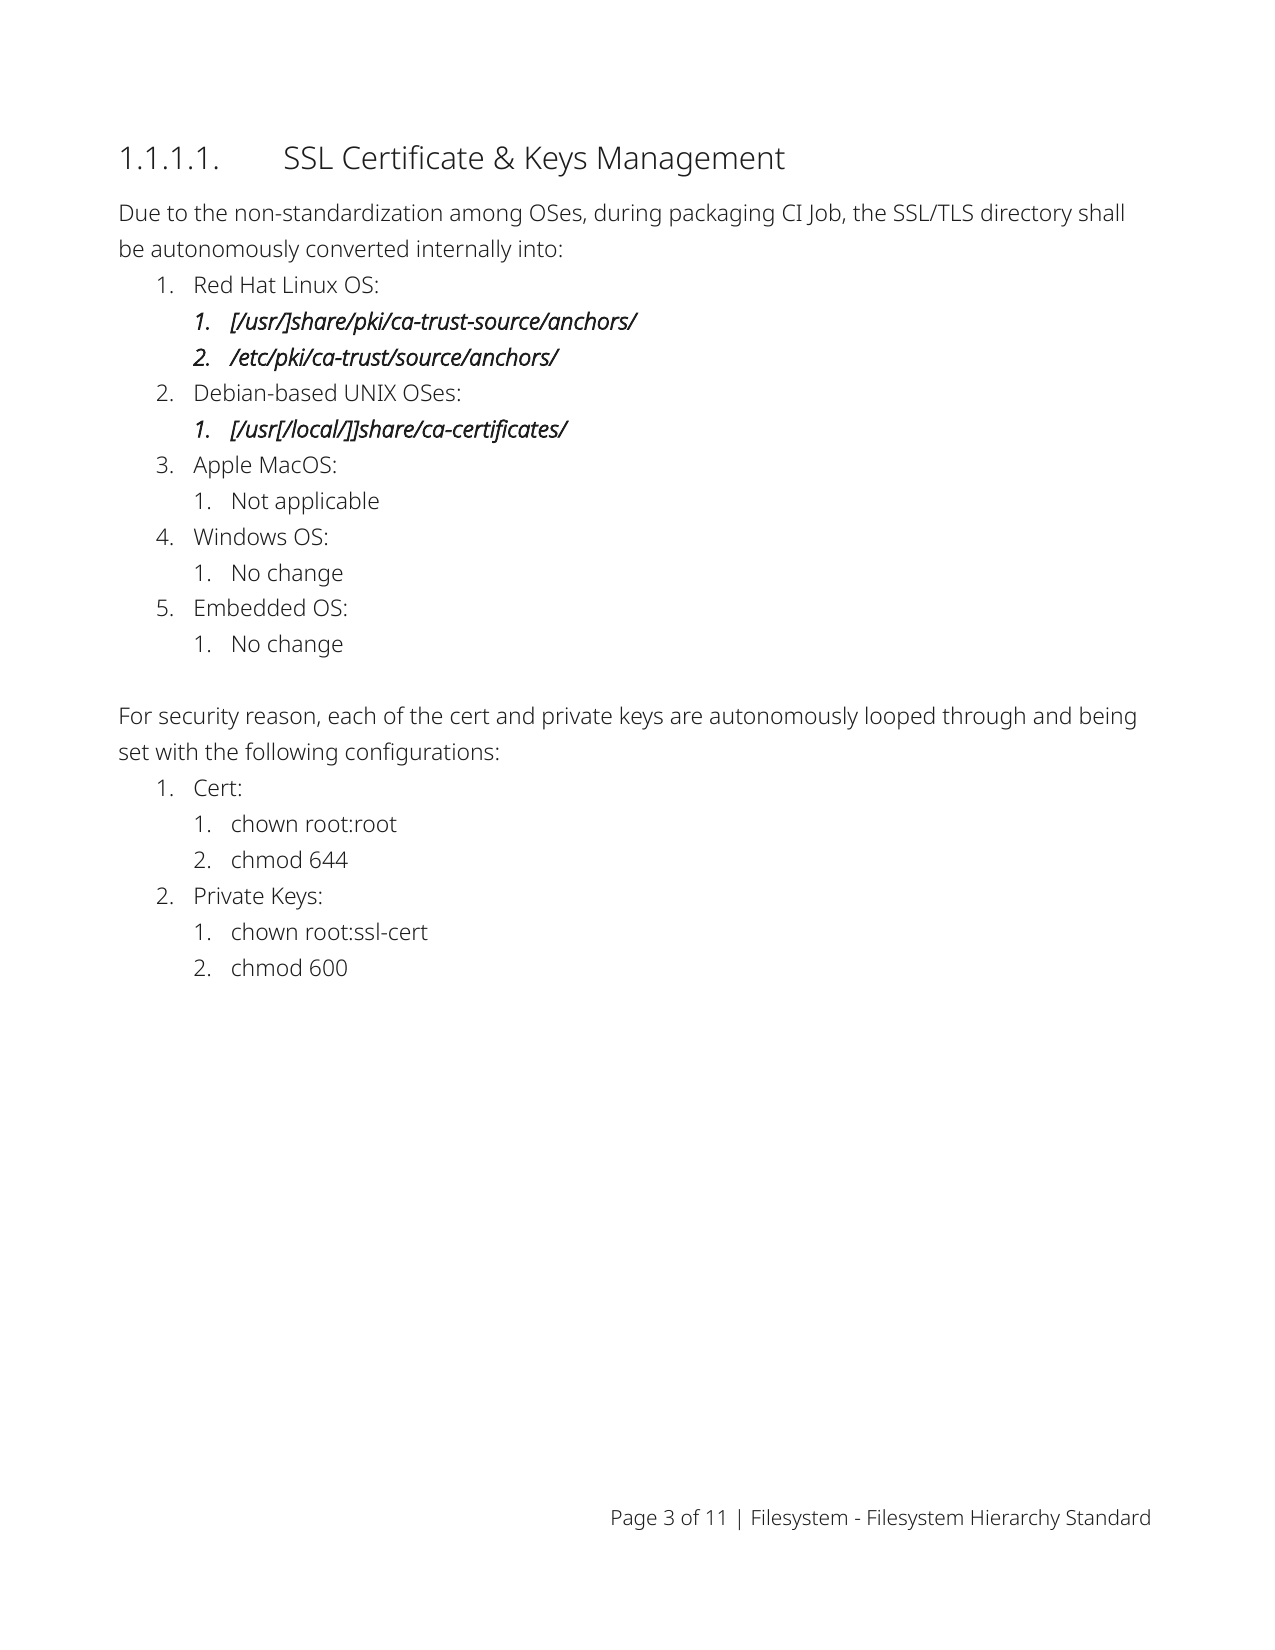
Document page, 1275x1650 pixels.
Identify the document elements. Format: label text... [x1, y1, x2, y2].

list No change [193, 628, 1157, 659]
list chown root:root [193, 808, 1157, 839]
list [/usr[/local/]]share/ca-certificates/ [193, 413, 1157, 444]
list Not applicable [193, 484, 1157, 516]
text Due to the non-standardization among OSes, during packaging CI Job, the SSL/TLS directory shall be autonomously converted internally into: [118, 197, 1157, 264]
subtitle SSL Certificate & Keys Management [118, 136, 1157, 179]
text For security reason, each of the cert and private keys are autonomously looped through and being set with the following configurations: [118, 700, 1157, 767]
list chown root:ssl-cert [193, 916, 1157, 947]
list Private Keys: [156, 880, 1157, 911]
list chmod 644 [193, 844, 1157, 875]
list chmod 600 [193, 952, 1157, 983]
list No change [193, 556, 1157, 588]
list Debian-based UNIX OSes: [156, 377, 1157, 408]
list Embedded OS: [156, 592, 1157, 624]
list /etc/pki/ca-trust/source/anchors/ [193, 341, 1157, 372]
list Windows OS: [156, 521, 1157, 552]
list [/usr/]share/pki/ca-trust-source/anchors/ [193, 305, 1157, 336]
list Apple MacOS: [156, 449, 1157, 480]
list Cert: [156, 772, 1157, 803]
list Red Hat Linux OS: [156, 269, 1157, 300]
